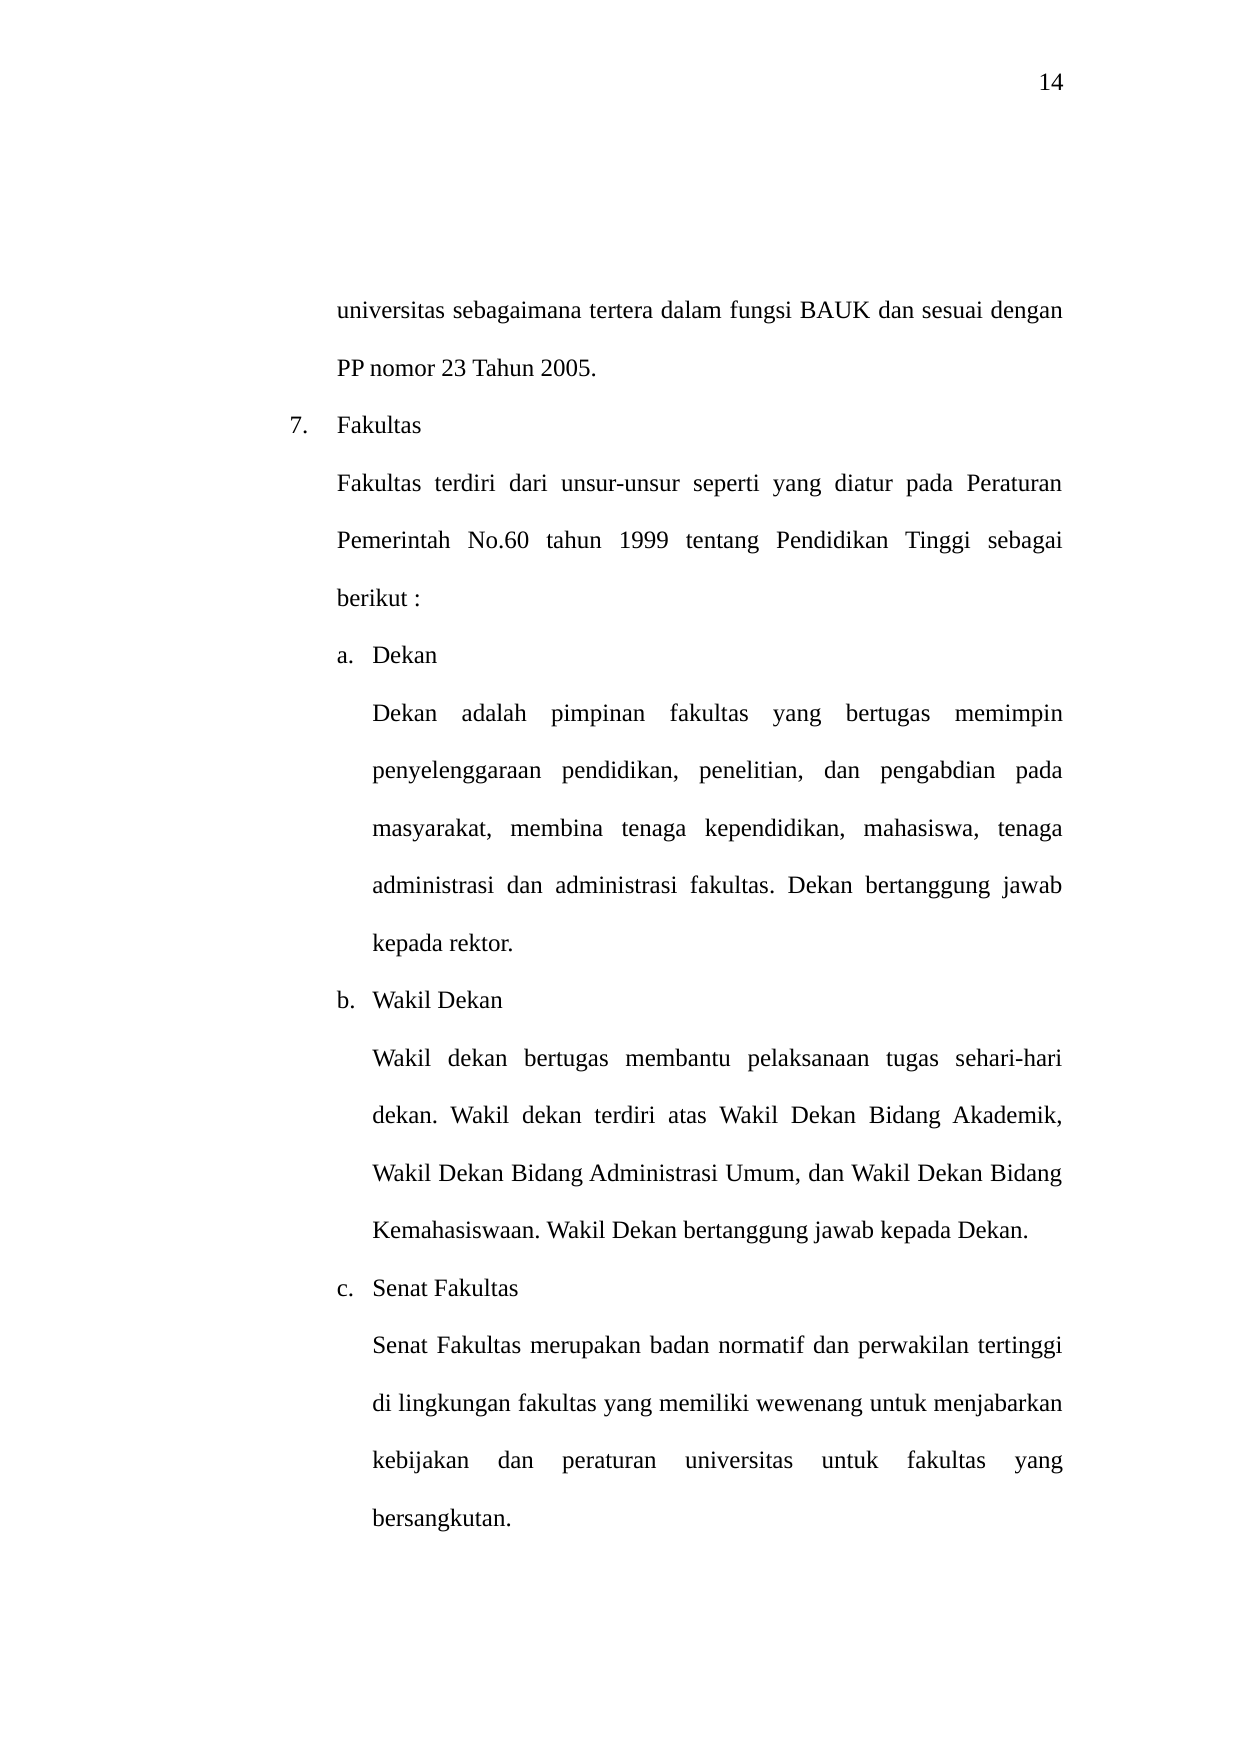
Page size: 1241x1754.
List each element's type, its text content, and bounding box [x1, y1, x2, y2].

list Senat Fakultas merupakan badan normatif dan perwakilan tertinggi di lingkungan fakultas yang memiliki wewenang untuk menjabarkan kebijakan dan peraturan universitas untuk fakultas yang bersangkutan. [337, 1330, 1063, 1532]
list Fakultas [289, 410, 1063, 439]
list universitas sebagaimana tertera dalam fungsi BAUK dan sesuai dengan PP nomor 23 Tahun 2005. [289, 295, 1063, 382]
list Fakultas terdiri dari unsur-unsur seperti yang diatur pada Peraturan Pemerintah No.60 tahun 1999 tentang Pendidikan Tinggi sebagai berikut : [289, 468, 1063, 612]
list Wakil Dekan [337, 985, 1063, 1014]
list Dekan adalah pimpinan fakultas yang bertugas memimpin penyelenggaraan pendidikan, penelitian, dan pengabdian pada masyarakat, membina tenaga kependidikan, mahasiswa, tenaga administrasi dan administrasi fakultas. Dekan bertanggung jawab kepada rektor. [337, 698, 1063, 957]
list Senat Fakultas [337, 1273, 1063, 1302]
list Wakil dekan bertugas membantu pelaksanaan tugas sehari-hari dekan. Wakil dekan terdiri atas Wakil Dekan Bidang Akademik, Wakil Dekan Bidang Administrasi Umum, dan Wakil Dekan Bidang Kemahasiswaan. Wakil Dekan bertanggung jawab kepada Dekan. [337, 1043, 1063, 1244]
list Dekan [337, 640, 1063, 669]
